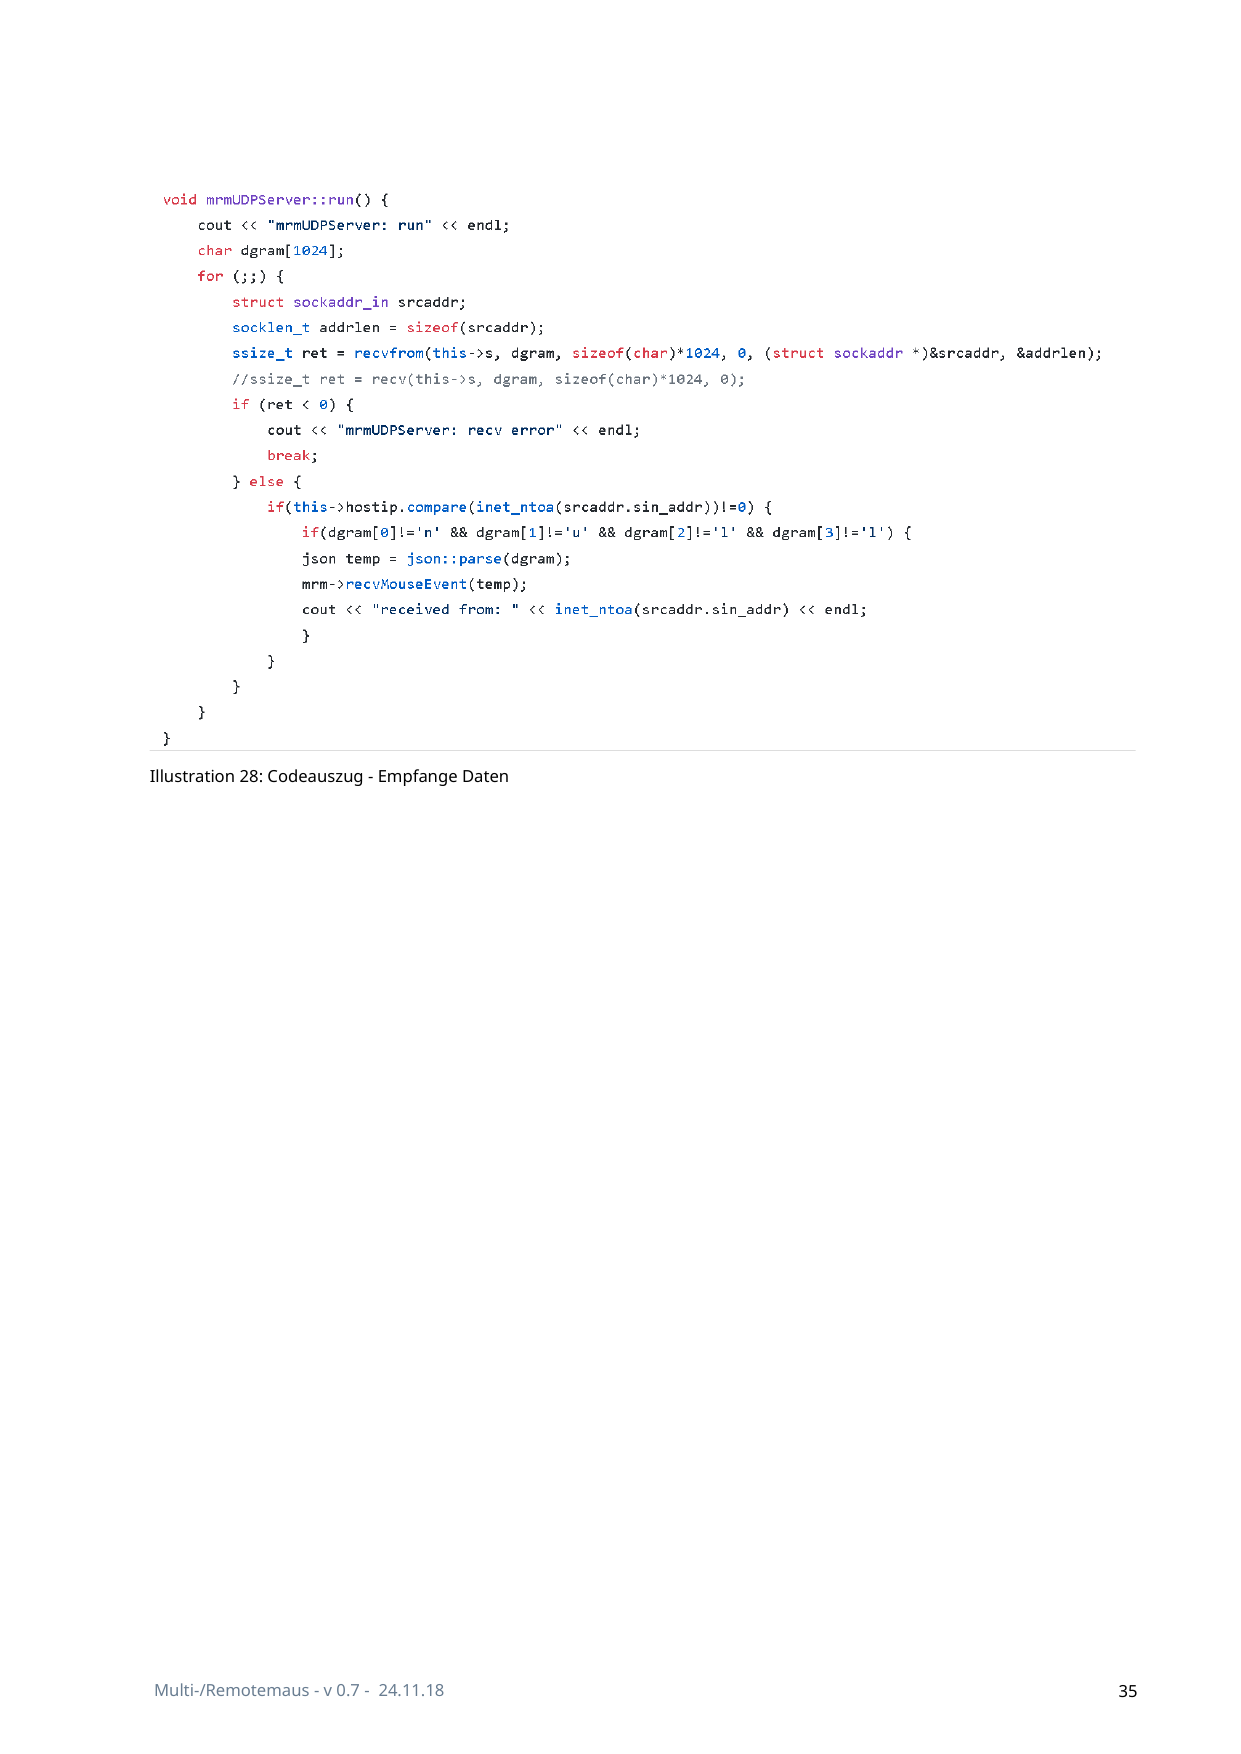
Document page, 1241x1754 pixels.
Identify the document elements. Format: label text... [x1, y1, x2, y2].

picture [149, 183, 1136, 765]
text Illustration : Codeauszug - Empfange Daten [149, 765, 1136, 787]
